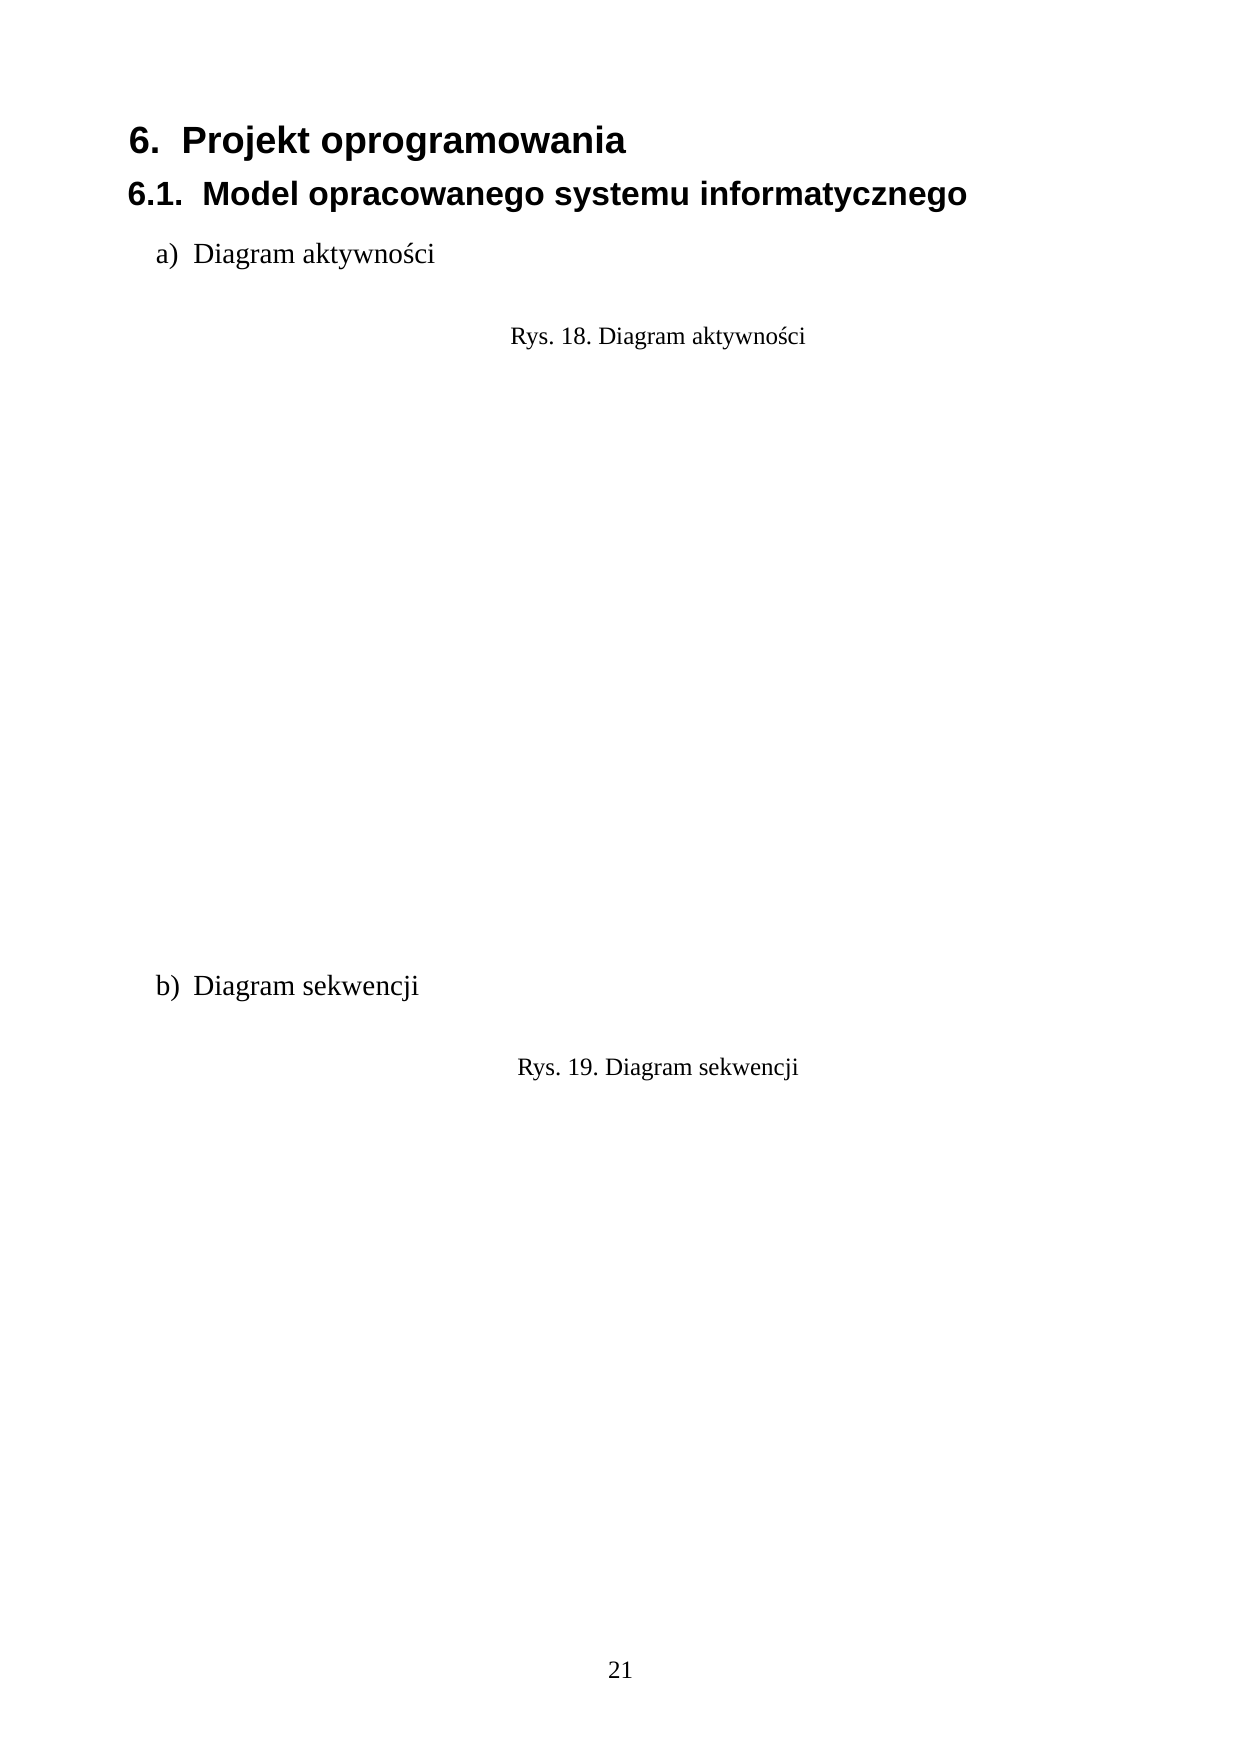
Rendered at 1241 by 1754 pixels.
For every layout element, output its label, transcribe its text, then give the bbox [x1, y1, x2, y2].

list Diagram aktywności [156, 236, 1122, 269]
list Rys. 18. Diagram aktywności [277, 321, 1038, 349]
subtitle Model opracowanego systemu informatycznego [118, 174, 1122, 212]
list Diagram sekwencji [156, 968, 1122, 1001]
list Rys. 19. Diagram sekwencji [277, 1052, 1038, 1081]
subtitle Projekt oprogramowania [118, 118, 1122, 162]
